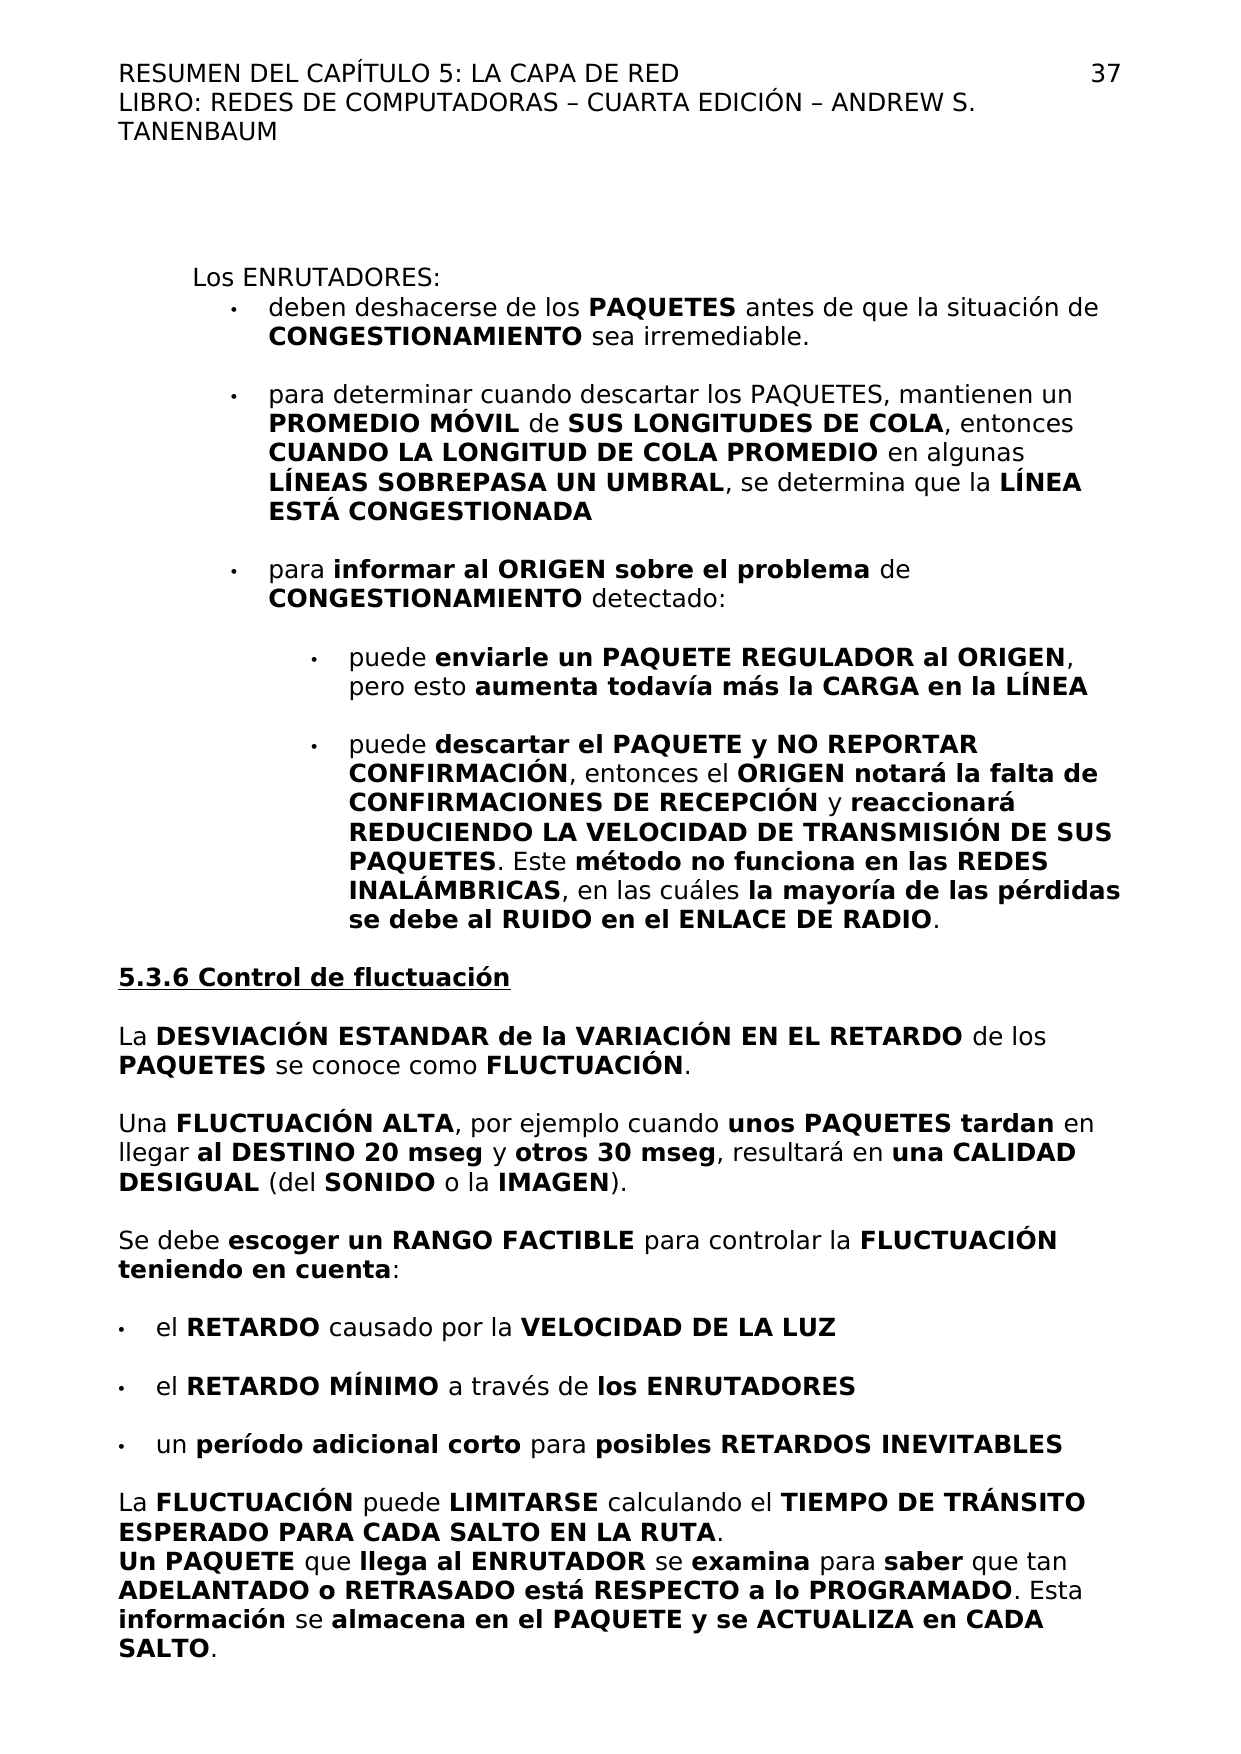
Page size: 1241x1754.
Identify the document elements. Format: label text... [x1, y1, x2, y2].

text La DESVIACIÓN ESTANDAR de la VARIACIÓN EN EL RETARDO de los PAQUETES se conoce como FLUCTUACIÓN. [118, 1022, 1122, 1080]
list deben deshacerse de los PAQUETES antes de que la situación de CONGESTIONAMIENTO sea irremediable. [231, 293, 1122, 351]
list un período adicional corto para posibles RETARDOS INEVITABLES [118, 1430, 1122, 1459]
list para determinar cuando descartar los PAQUETES, mantienen un PROMEDIO MÓVIL de SUS LONGITUDES DE COLA, entonces CUANDO LA LONGITUD DE COLA PROMEDIO en algunas LÍNEAS SOBREPASA UN UMBRAL, se determina que la LÍNEA ESTÁ CONGESTIONADA [231, 380, 1122, 526]
list para informar al ORIGEN sobre el problema de CONGESTIONAMIENTO detectado: [231, 555, 1122, 613]
text Los ENRUTADORES: [118, 263, 1122, 293]
list puede enviarle un PAQUETE REGULADOR al ORIGEN, pero esto aumenta todavía más la CARGA en la LÍNEA [311, 643, 1122, 701]
list el RETARDO causado por la VELOCIDAD DE LA LUZ [118, 1313, 1122, 1343]
text Una FLUCTUACIÓN ALTA, por ejemplo cuando unos PAQUETES tardan en llegar al DESTINO 20 mseg y otros 30 mseg, resultará en una CALIDAD DESIGUAL (del SONIDO o la IMAGEN). [118, 1109, 1122, 1197]
list el RETARDO MÍNIMO a través de los ENRUTADORES [118, 1372, 1122, 1401]
text Un PAQUETE que llega al ENRUTADOR se examina para saber que tan ADELANTADO o RETRASADO está RESPECTO a lo PROGRAMADO. Esta información se almacena en el PAQUETE y se ACTUALIZA en CADA SALTO. [118, 1547, 1122, 1663]
text 5.3.6 Control de fluctuación [118, 963, 1122, 993]
text Se debe escoger un RANGO FACTIBLE para controlar la FLUCTUACIÓN teniendo en cuenta: [118, 1226, 1122, 1284]
list puede descartar el PAQUETE y NO REPORTAR CONFIRMACIÓN, entonces el ORIGEN notará la falta de CONFIRMACIONES DE RECEPCIÓN y reaccionará REDUCIENDO LA VELOCIDAD DE TRANSMISIÓN DE SUS PAQUETES. Este método no funciona en las REDES INALÁMBRICAS, en las cuáles la mayoría de las pérdidas se debe al RUIDO en el ENLACE DE RADIO. [311, 730, 1122, 934]
text La FLUCTUACIÓN puede LIMITARSE calculando el TIEMPO DE TRÁNSITO ESPERADO PARA CADA SALTO EN LA RUTA. [118, 1488, 1122, 1547]
